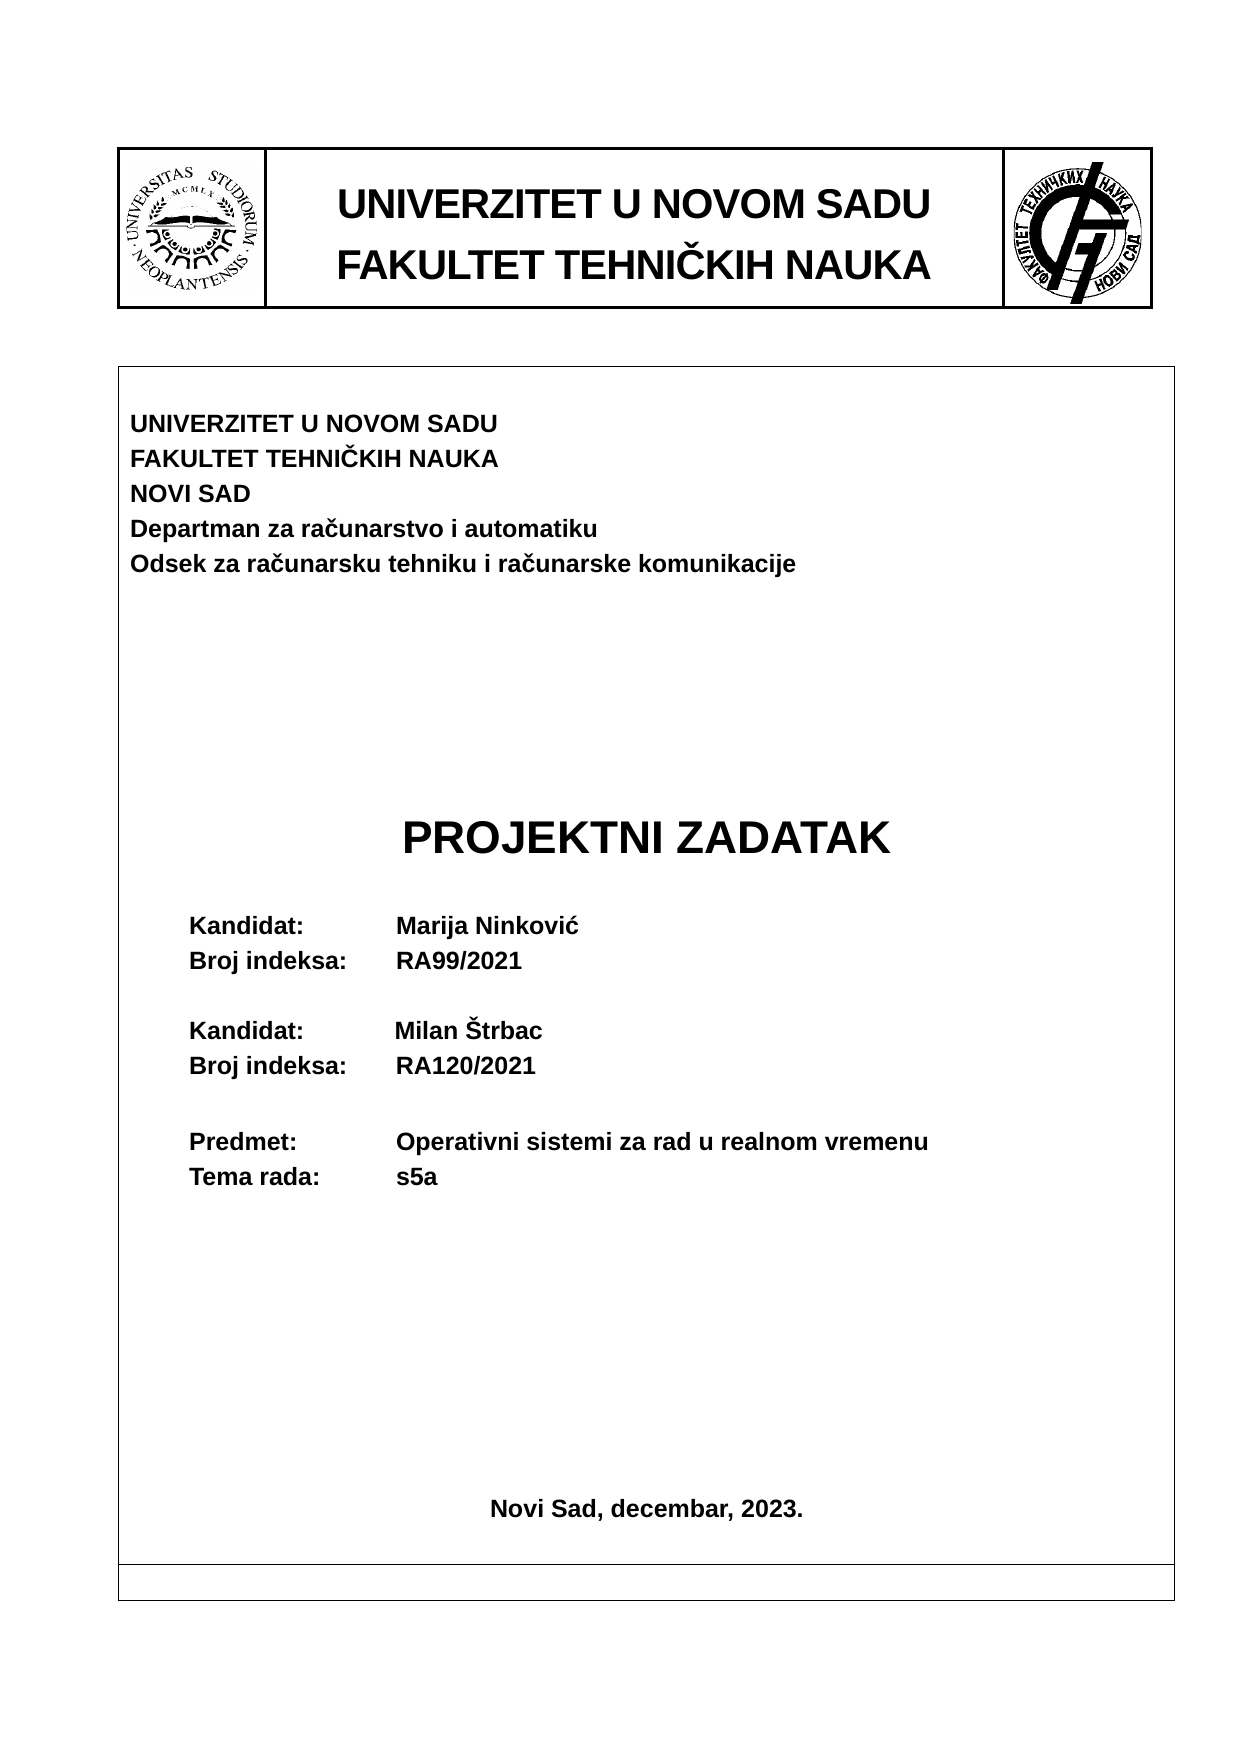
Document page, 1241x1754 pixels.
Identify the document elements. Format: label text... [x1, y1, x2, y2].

table_header UNIVERZITET U NOVOM SADU FAKULTET TEHNIČKIH NAUKA NOVI SAD Departman za računarstvo i automatiku Odsek za računarsku tehniku i računarske komunikacije PROJEKTNI ZADATAK Kandidat: Marija Ninković Broj indeksa: RA99/2021 Kandidat: Milan Štrbac Broj indeksa: RA120/2021 Predmet: Operativni sistemi za rad u realnom vremenu Tema rada: s5a Novi Sad, decembar, 2023. [119, 367, 1174, 1564]
table_header UNIVERZITET U NOVOM SADU FAKULTET TEHNIČKIH NAUKA [267, 150, 1002, 306]
picture [1013, 162, 1142, 304]
table_header [120, 150, 264, 306]
table_header [1005, 150, 1150, 306]
table_cell [119, 1565, 1174, 1600]
